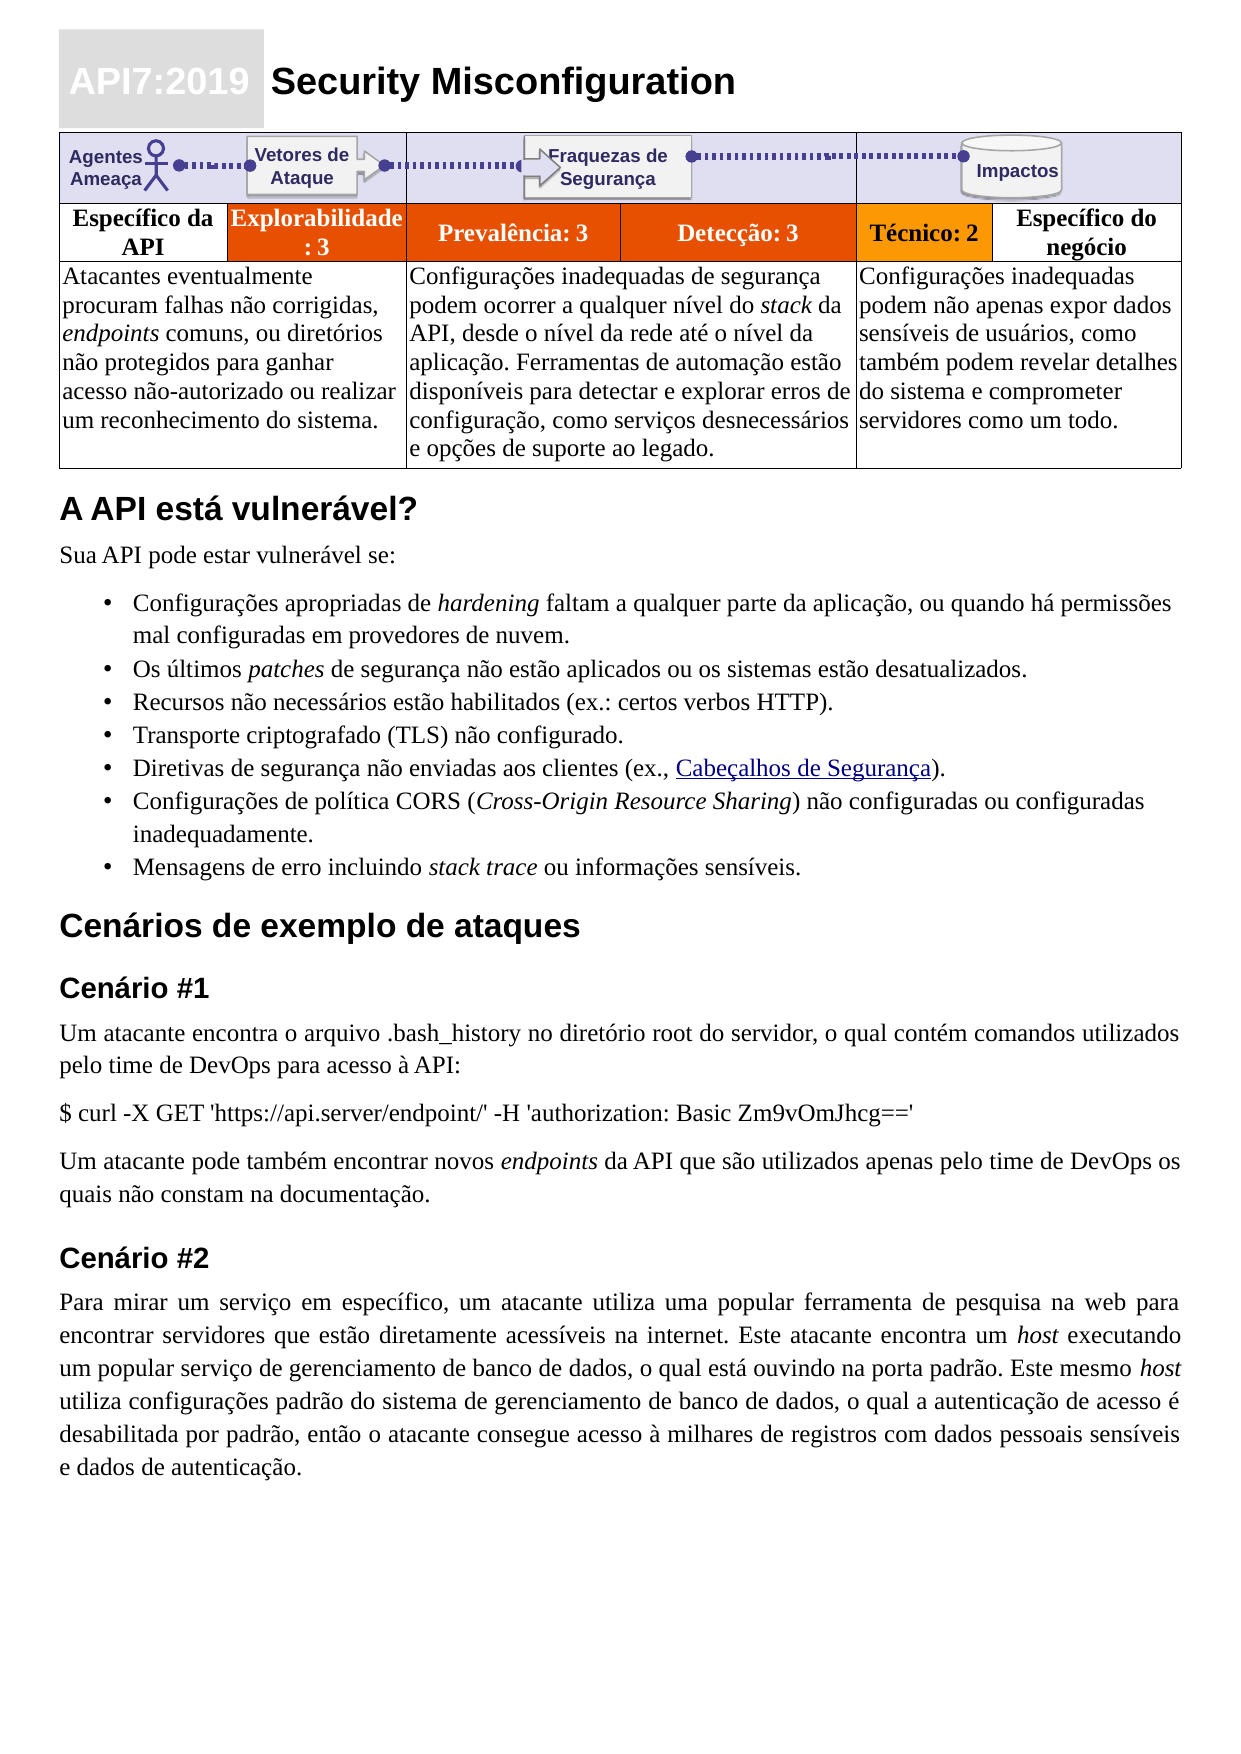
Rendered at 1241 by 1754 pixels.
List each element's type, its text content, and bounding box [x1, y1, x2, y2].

list Configurações de política CORS (Cross-Origin Resource Sharing) não configuradas ou configuradas inadequadamente. [103, 786, 1181, 847]
table_cell Prevalência: 3 [407, 204, 620, 261]
table_header [857, 133, 992, 203]
text Um atacante encontra o arquivo .bash_history no diretório root do servidor, o qual contém comandos utilizados pelo time de DevOps para acesso à API: [59, 1018, 1181, 1079]
table_cell Configurações inadequadas podem não apenas expor dados sensíveis de usuários, como também podem revelar detalhes do sistema e comprometer servidores como um todo. [857, 262, 1181, 468]
subtitle Cenário #2 [59, 1241, 1181, 1275]
text Para mirar um serviço em específico, um atacante utiliza uma popular ferramenta de pesquisa na web para encontrar servidores que estão diretamente acessíveis na internet. Este atacante encontra um host executando um popular serviço de gerenciamento de banco de dados, o qual está ouvindo na porta padrão. Este mesmo host utiliza configurações padrão do sistema de gerenciamento de banco de dados, o qual a autenticação de acesso é desabilitada por padrão, então o atacante consegue acesso à milhares de registros com dados pessoais sensíveis e dados de autenticação. [59, 1287, 1181, 1481]
text $ curl -X GET 'https://api.server/endpoint/' -H 'authorization: Basic Zm9vOmJhcg==' [59, 1098, 1181, 1127]
subtitle Cenários de exemplo de ataques [59, 906, 1181, 944]
subtitle A API está vulnerável? [59, 489, 1181, 527]
list Transporte criptografado (TLS) não configurado. [103, 720, 1181, 748]
table_header [407, 133, 620, 203]
list Recursos não necessários estão habilitados (ex.: certos verbos HTTP). [103, 687, 1181, 715]
table_header [227, 133, 406, 203]
table_cell Específico do negócio [993, 204, 1181, 261]
table_cell Atacantes eventualmente procuram falhas não corrigidas, endpoints comuns, ou diretórios não protegidos para ganhar acesso não-autorizado ou realizar um reconhecimento do sistema. [60, 262, 406, 468]
text Sua API pode estar vulnerável se: [59, 540, 1181, 569]
list Configurações apropriadas de hardening faltam a qualquer parte da aplicação, ou quando há permissões mal configuradas em provedores de nuvem. [103, 588, 1181, 649]
text Um atacante pode também encontrar novos endpoints da API que são utilizados apenas pelo time de DevOps os quais não constam na documentação. [59, 1146, 1181, 1208]
table_cell Explorabilidade: 3 [228, 204, 406, 261]
table_header [620, 133, 856, 203]
table_header [992, 133, 1181, 203]
table_header [60, 133, 227, 203]
subtitle Cenário #1 [59, 971, 1181, 1005]
list Mensagens de erro incluindo stack trace ou informações sensíveis. [103, 852, 1181, 881]
table_cell Específico da API [60, 204, 227, 261]
table_cell Configurações inadequadas de segurança podem ocorrer a qualquer nível do stack da API, desde o nível da rede até o nível da aplicação. Ferramentas de automação estão disponíveis para detectar e explorar erros de configuração, como serviços desnecessários e opções de suporte ao legado. [407, 262, 856, 468]
table_cell Técnico: 2 [857, 204, 992, 261]
list Diretivas de segurança não enviadas aos clientes (ex., Cabeçalhos de Segurança). [103, 753, 1181, 781]
list Os últimos patches de segurança não estão aplicados ou os sistemas estão desatualizados. [103, 654, 1181, 682]
table_cell Detecção: 3 [621, 204, 856, 261]
